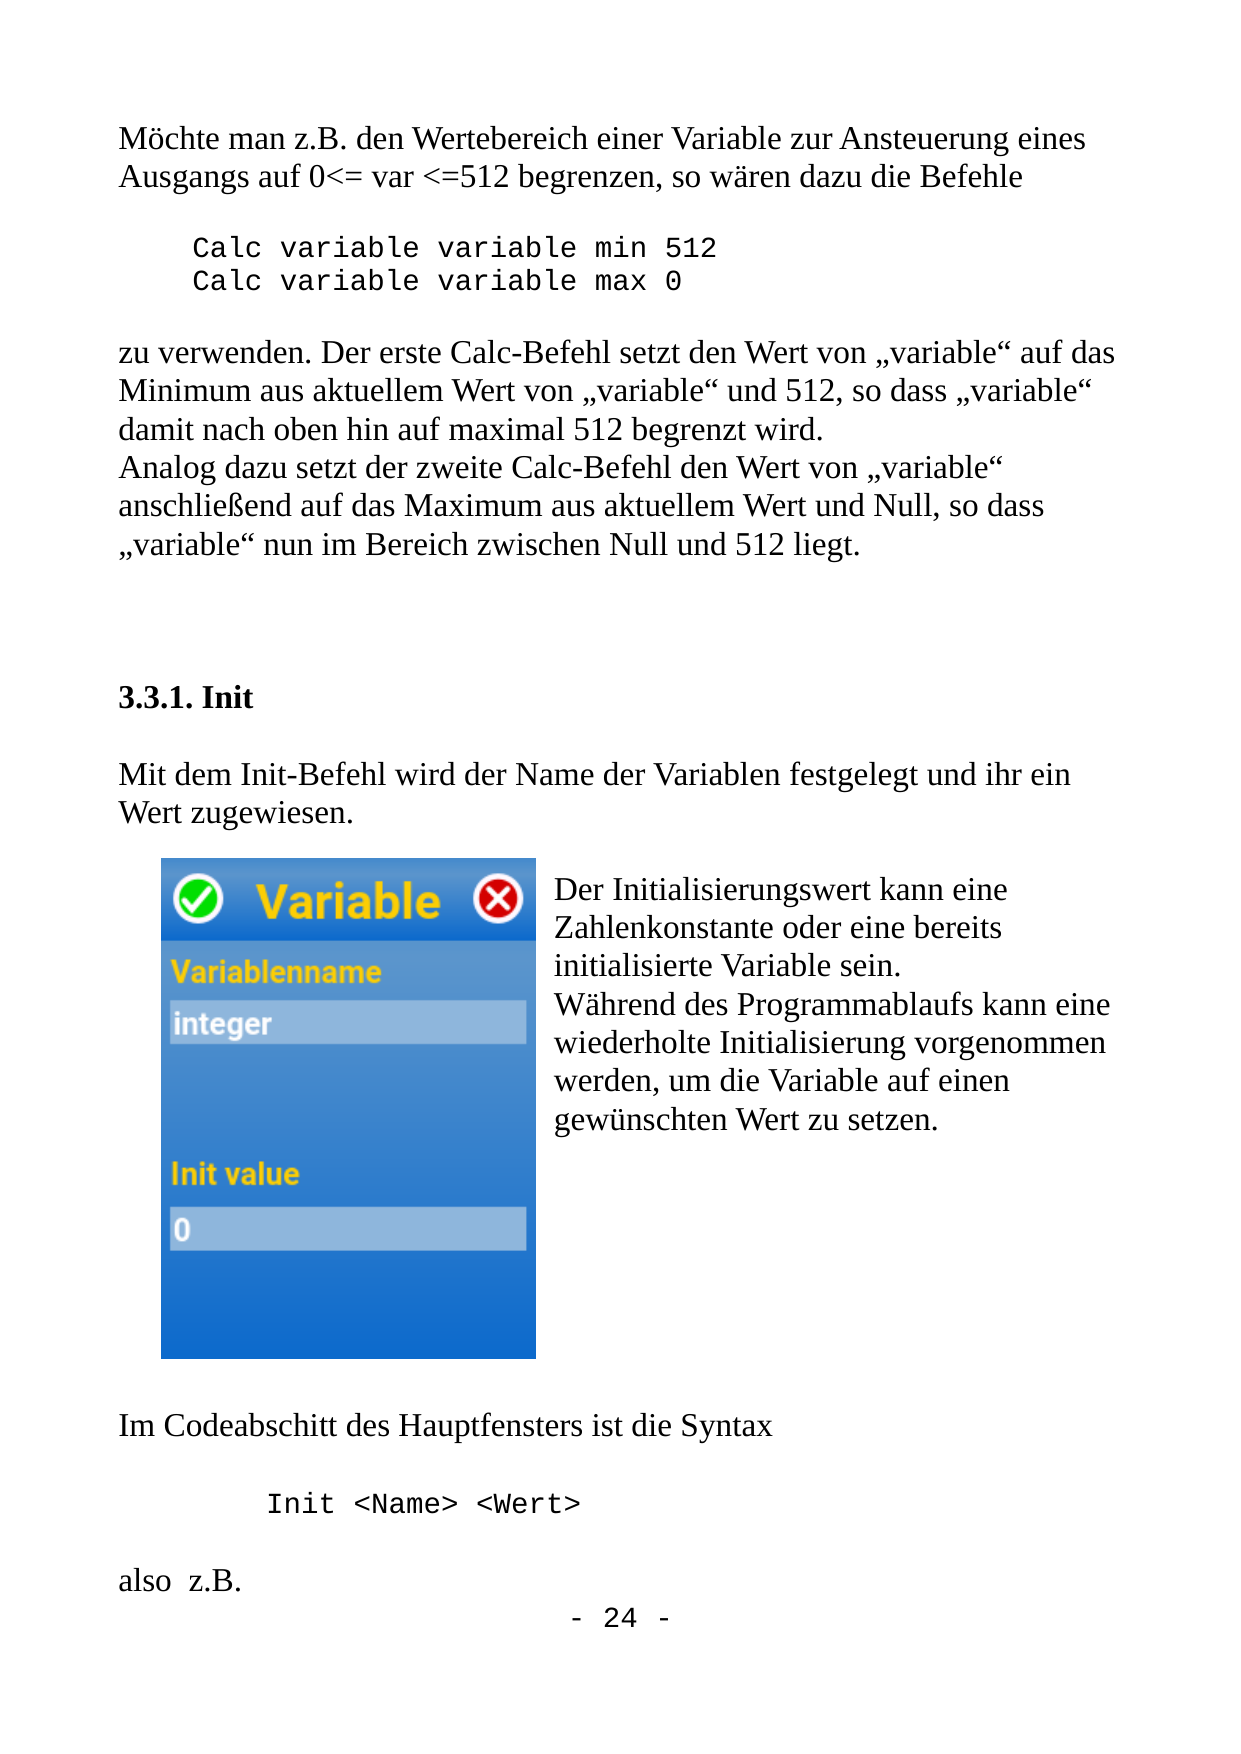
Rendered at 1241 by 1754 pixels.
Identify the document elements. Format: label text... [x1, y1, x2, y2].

text [118, 869, 161, 984]
text Während des Programmablaufs kann eine wiederholte Initialisierung vorgenommen werden, um die Variable auf einen gewünschten Wert zu setzen. [536, 984, 1122, 1137]
text Init <Name> <Wert> [118, 1482, 1122, 1522]
text Analog dazu setzt der zweite Calc-Befehl den Wert von „variable“ anschließend auf das Maximum aus aktuellem Wert und Null, so dass „variable“ nun im Bereich zwischen Null und 512 liegt. [118, 447, 1122, 562]
text Im Codeabschitt des Hauptfensters ist die Syntax [118, 1406, 1122, 1444]
text [118, 984, 161, 1137]
text Mit dem Init-Befehl wird der Name der Variablen festgelegt und ihr ein Wert zugewiesen. [118, 754, 1122, 831]
text Möchte man z.B. den Wertebereich einer Variable zur Ansteuerung eines Ausgangs auf 0<= var <=512 begrenzen, so wären dazu die Befehle [118, 118, 1122, 195]
text Der Initialisierungswert kann eine Zahlenkonstante oder eine bereits initialisierte Variable sein. [536, 869, 1122, 984]
text 3.3.1. Init [118, 677, 1122, 716]
picture [161, 858, 536, 1359]
text zu verwenden. Der erste Calc-Befehl setzt den Wert von „variable“ auf das Minimum aus aktuellem Wert von „variable“ und 512, so dass „variable“ damit nach oben hin auf maximal 512 begrenzt wird. [118, 332, 1122, 447]
text Calc variable variable max 0 [118, 266, 1122, 299]
text also z.B. [118, 1560, 1122, 1599]
text Calc variable variable min 512 [118, 233, 1122, 266]
